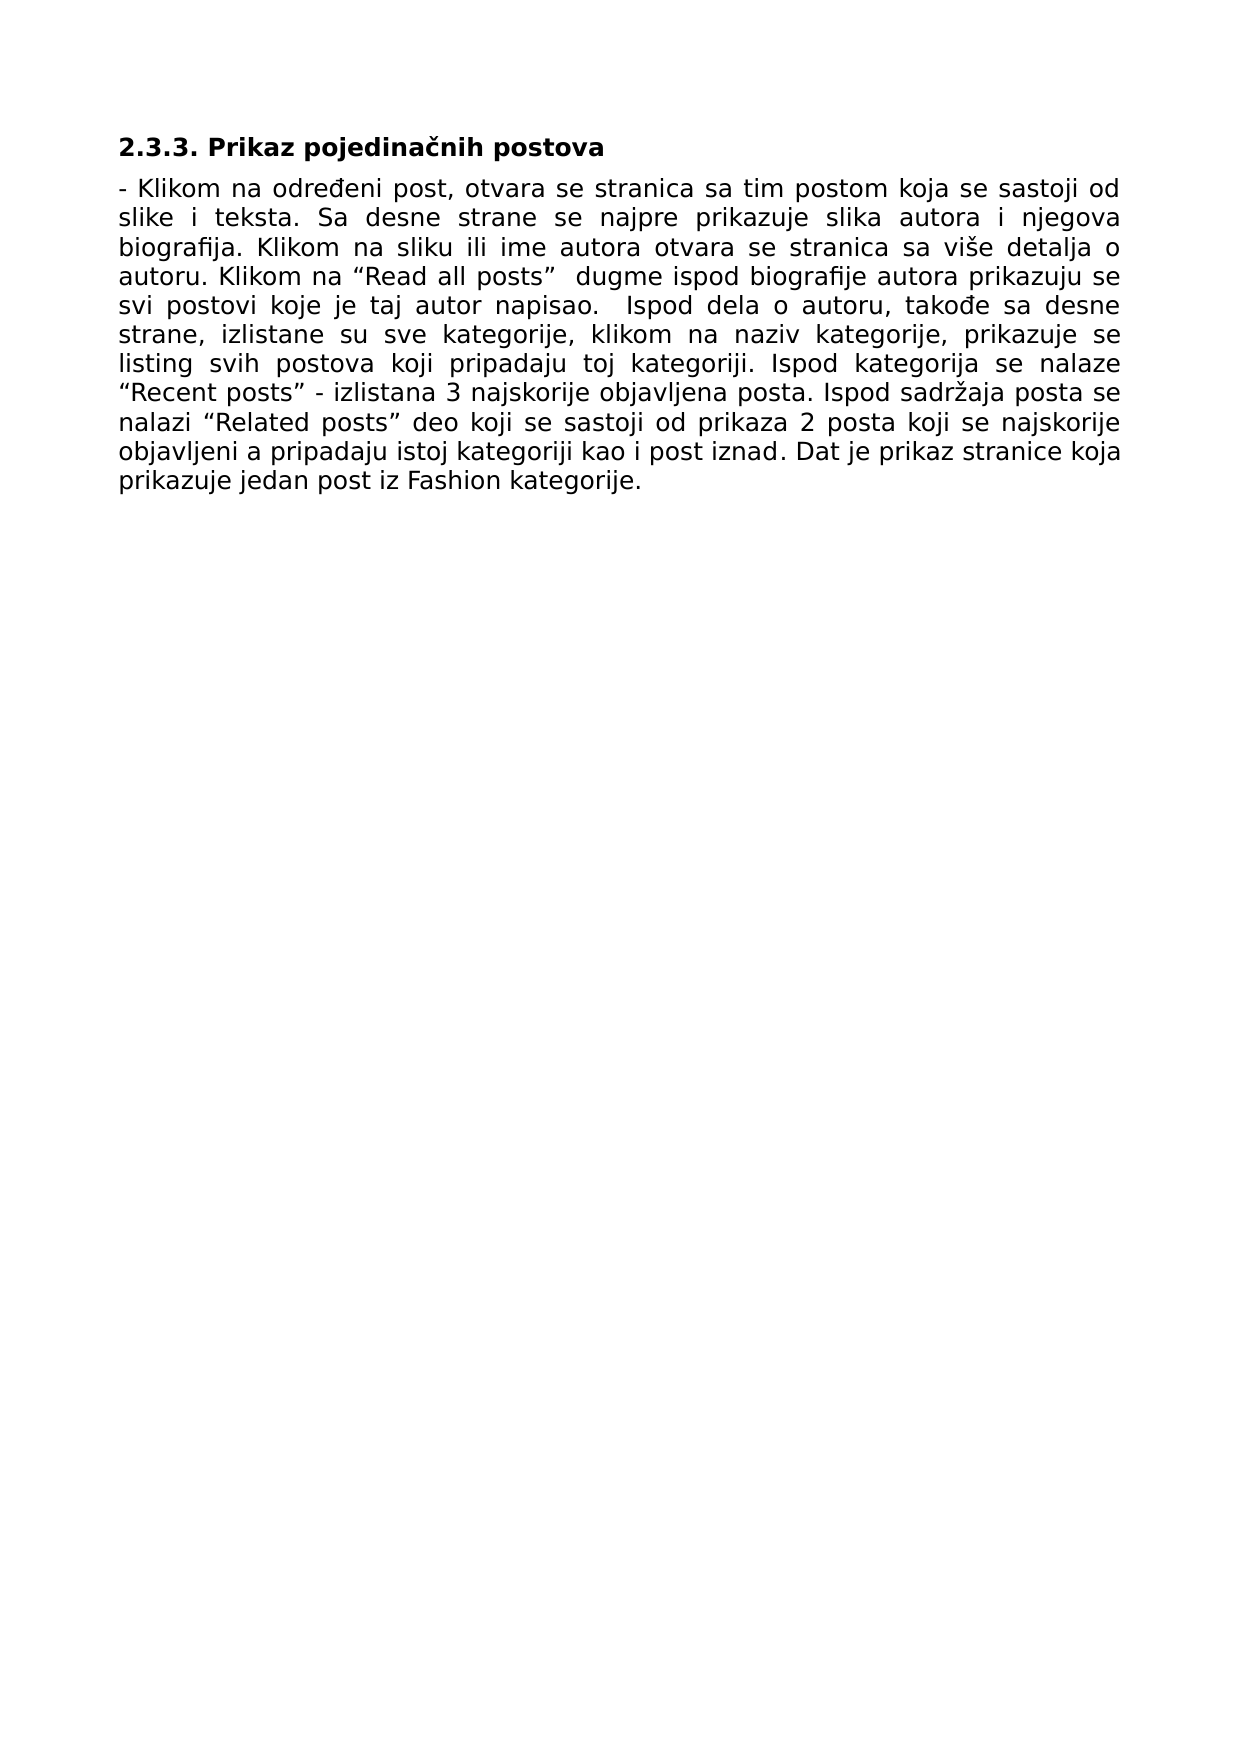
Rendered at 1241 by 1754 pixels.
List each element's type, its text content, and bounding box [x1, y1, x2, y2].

text - Klikom na određeni post, otvara se stranica sa tim postom koja se sastoji od slike i teksta. Sa desne strane se najpre prikazuje slika autora i njegova biografija. Klikom na sliku ili ime autora otvara se stranica sa više detalja o autoru. Klikom na “Read all posts” dugme ispod biografije autora prikazuju se svi postovi koje je taj autor napisao. Ispod dela o autoru, takođe sa desne strane, izlistane su sve kategorije, klikom na naziv kategorije, prikazuje se listing svih postova koji pripadaju toj kategoriji. Ispod kategorija se nalaze “Recent posts” - izlistana 3 najskorije objavljena posta. Ispod sadržaja posta se nalazi “Related posts” deo koji se sastoji od prikaza 2 posta koji se najskorije objavljeni a pripadaju istoj kategoriji kao i post iznad. Dat je prikaz stranice koja prikazuje jedan post iz Fashion kategorije. [118, 174, 1122, 495]
subtitle 2.3.3. Prikaz pojedinačnih postova [118, 133, 1122, 162]
